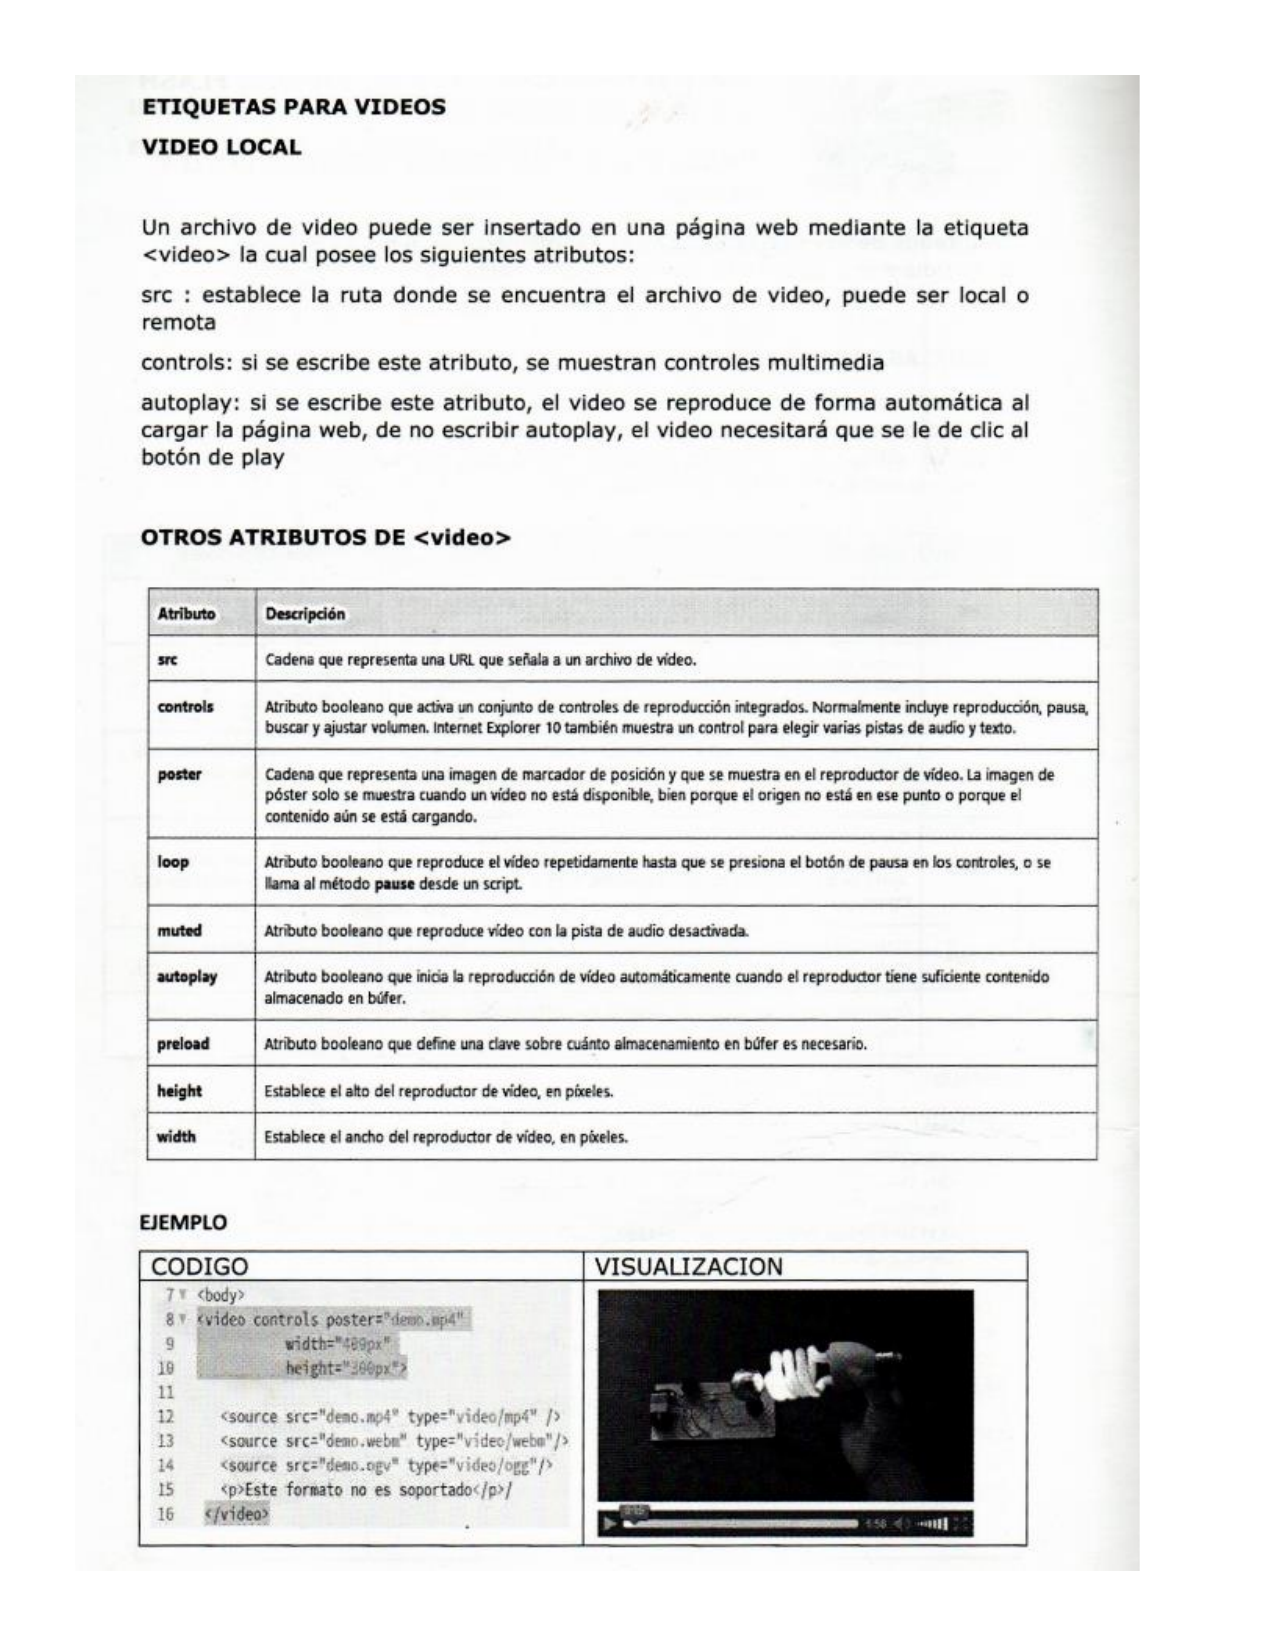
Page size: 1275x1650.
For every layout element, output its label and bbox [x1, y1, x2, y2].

picture [75, 75, 1140, 1571]
